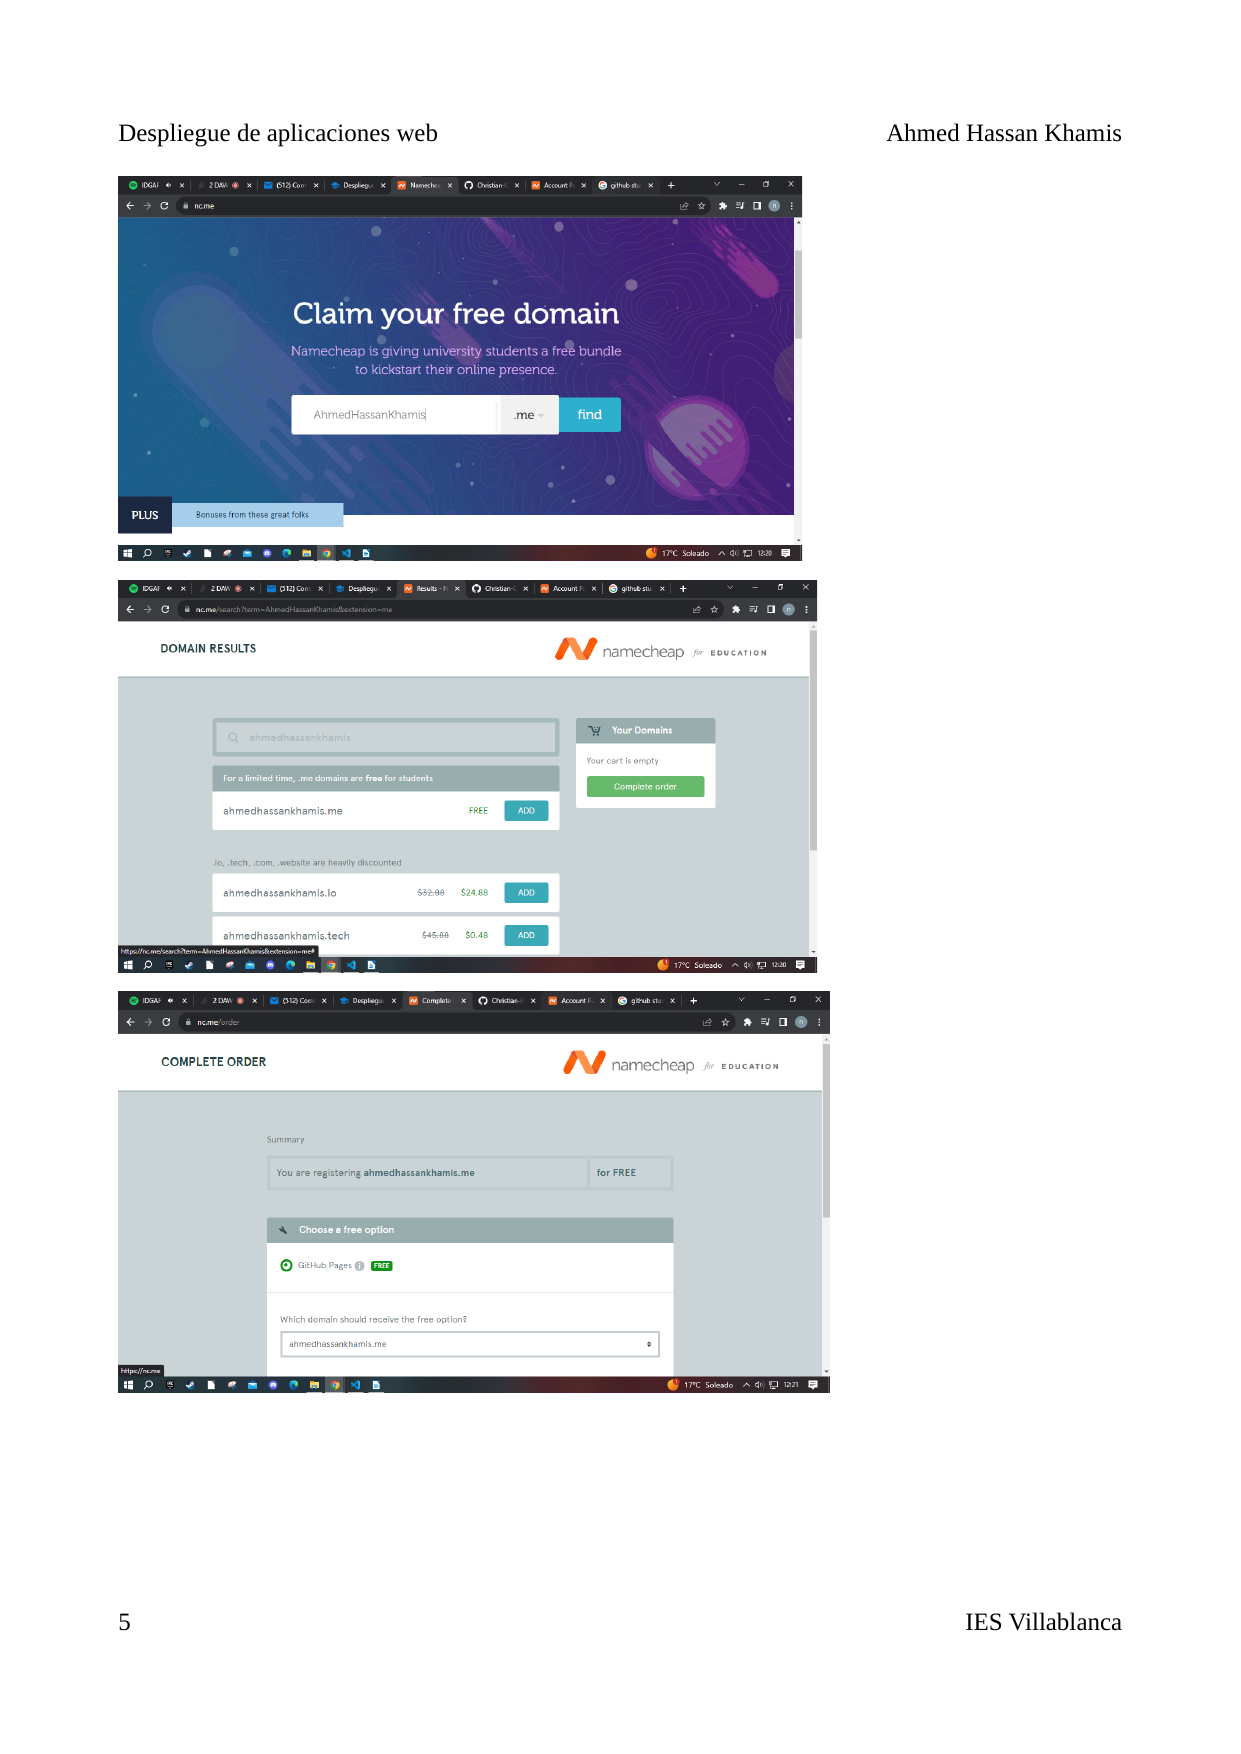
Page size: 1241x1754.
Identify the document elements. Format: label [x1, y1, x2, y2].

picture [118, 580, 818, 973]
picture [118, 176, 803, 561]
picture [118, 991, 830, 1393]
